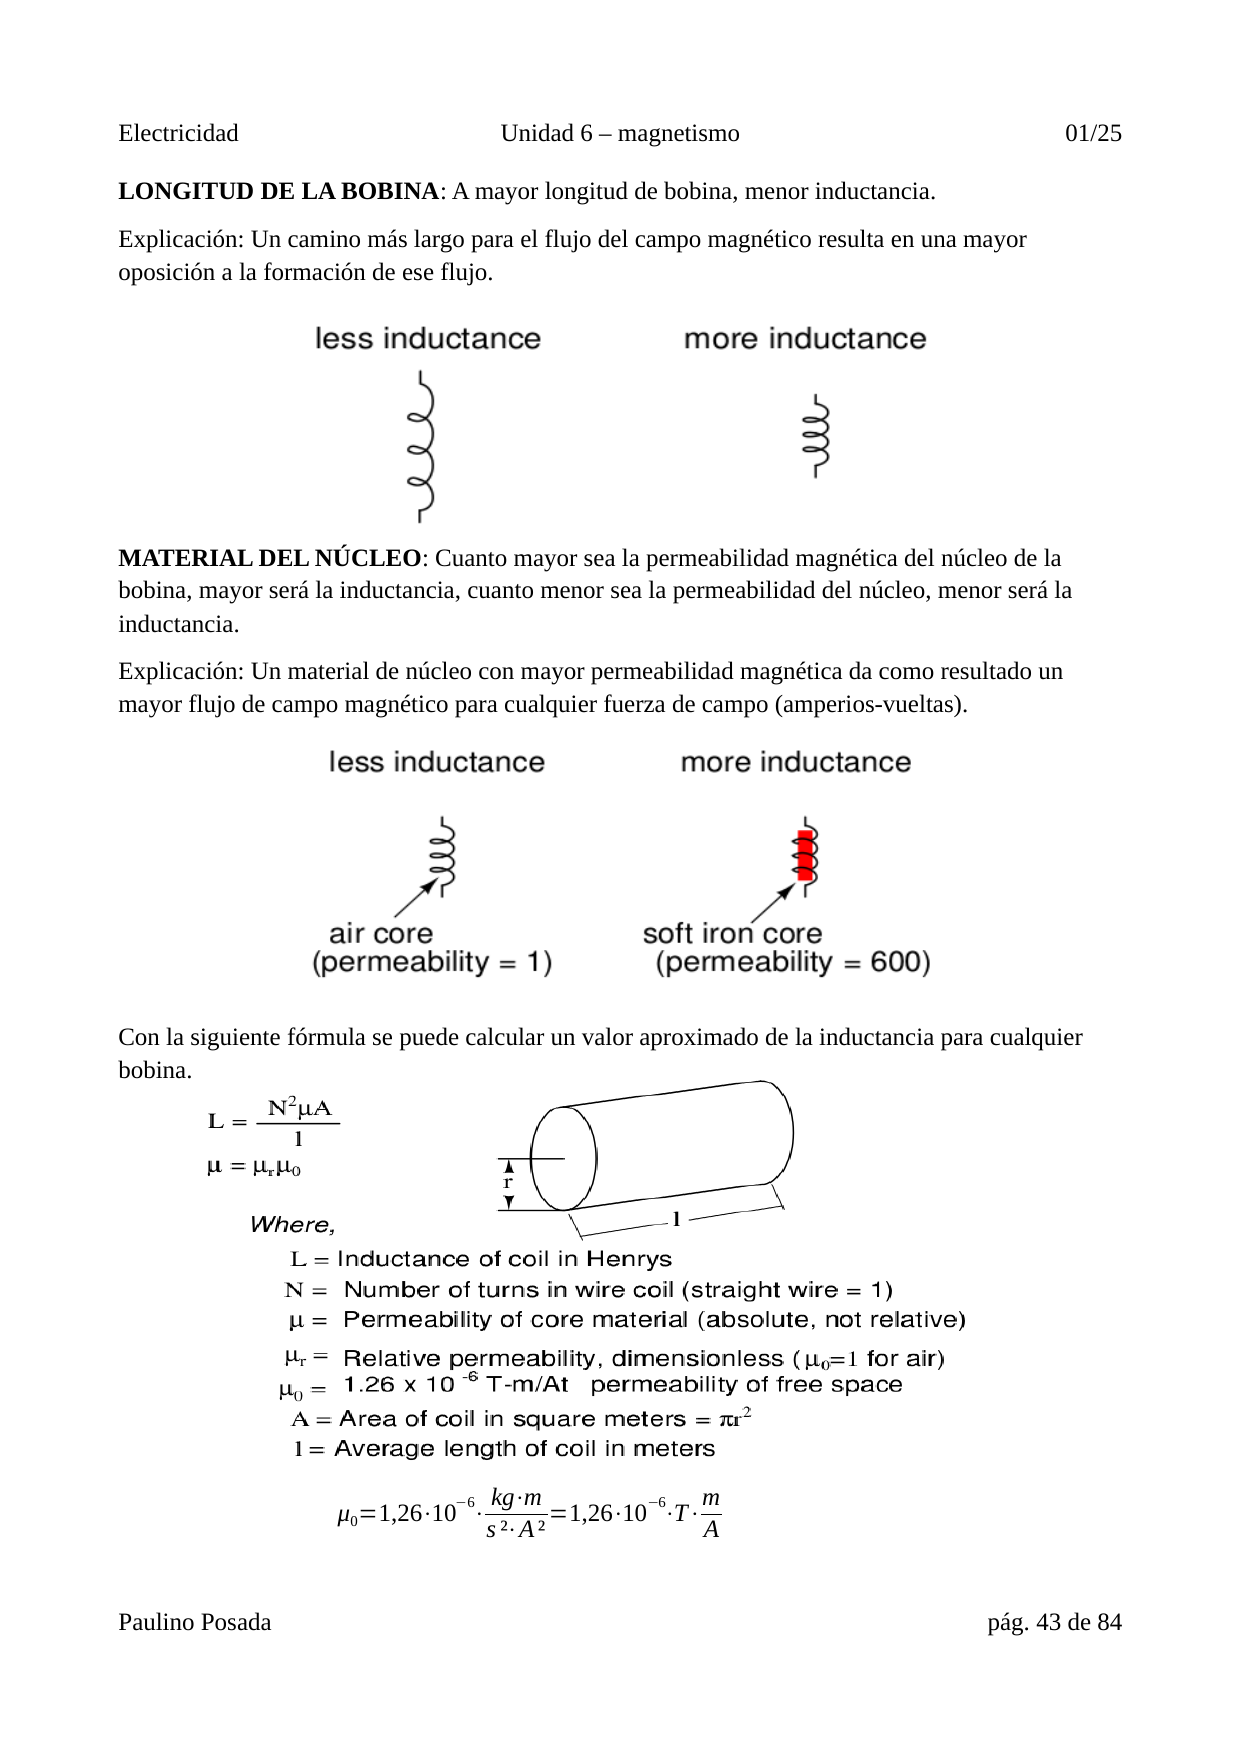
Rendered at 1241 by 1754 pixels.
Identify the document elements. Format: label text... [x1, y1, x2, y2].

text Con la siguiente fórmula se puede calcular un valor aproximado de la inductancia para cualquier bobina. [118, 1022, 1122, 1084]
text Explicación: Un material de núcleo con mayor permeabilidad magnética da como resultado un mayor flujo de campo magnético para cualquier fuerza de campo (amperios-vueltas). [118, 656, 1122, 718]
picture [301, 304, 939, 536]
picture [294, 736, 946, 987]
text LONGITUD DE LA BOBINA: A mayor longitud de bobina, menor inductancia. [118, 176, 1122, 205]
text MATERIAL DEL NÚCLEO: Cuanto mayor sea la permeabilidad magnética del núcleo de la bobina, mayor será la inductancia, cuanto menor sea la permeabilidad del núcleo, menor será la inductancia. [118, 543, 1122, 637]
text Explicación: Un camino más largo para el flujo del campo magnético resulta en una mayor oposición a la formación de ese flujo. [118, 224, 1122, 286]
picture [192, 1070, 970, 1469]
